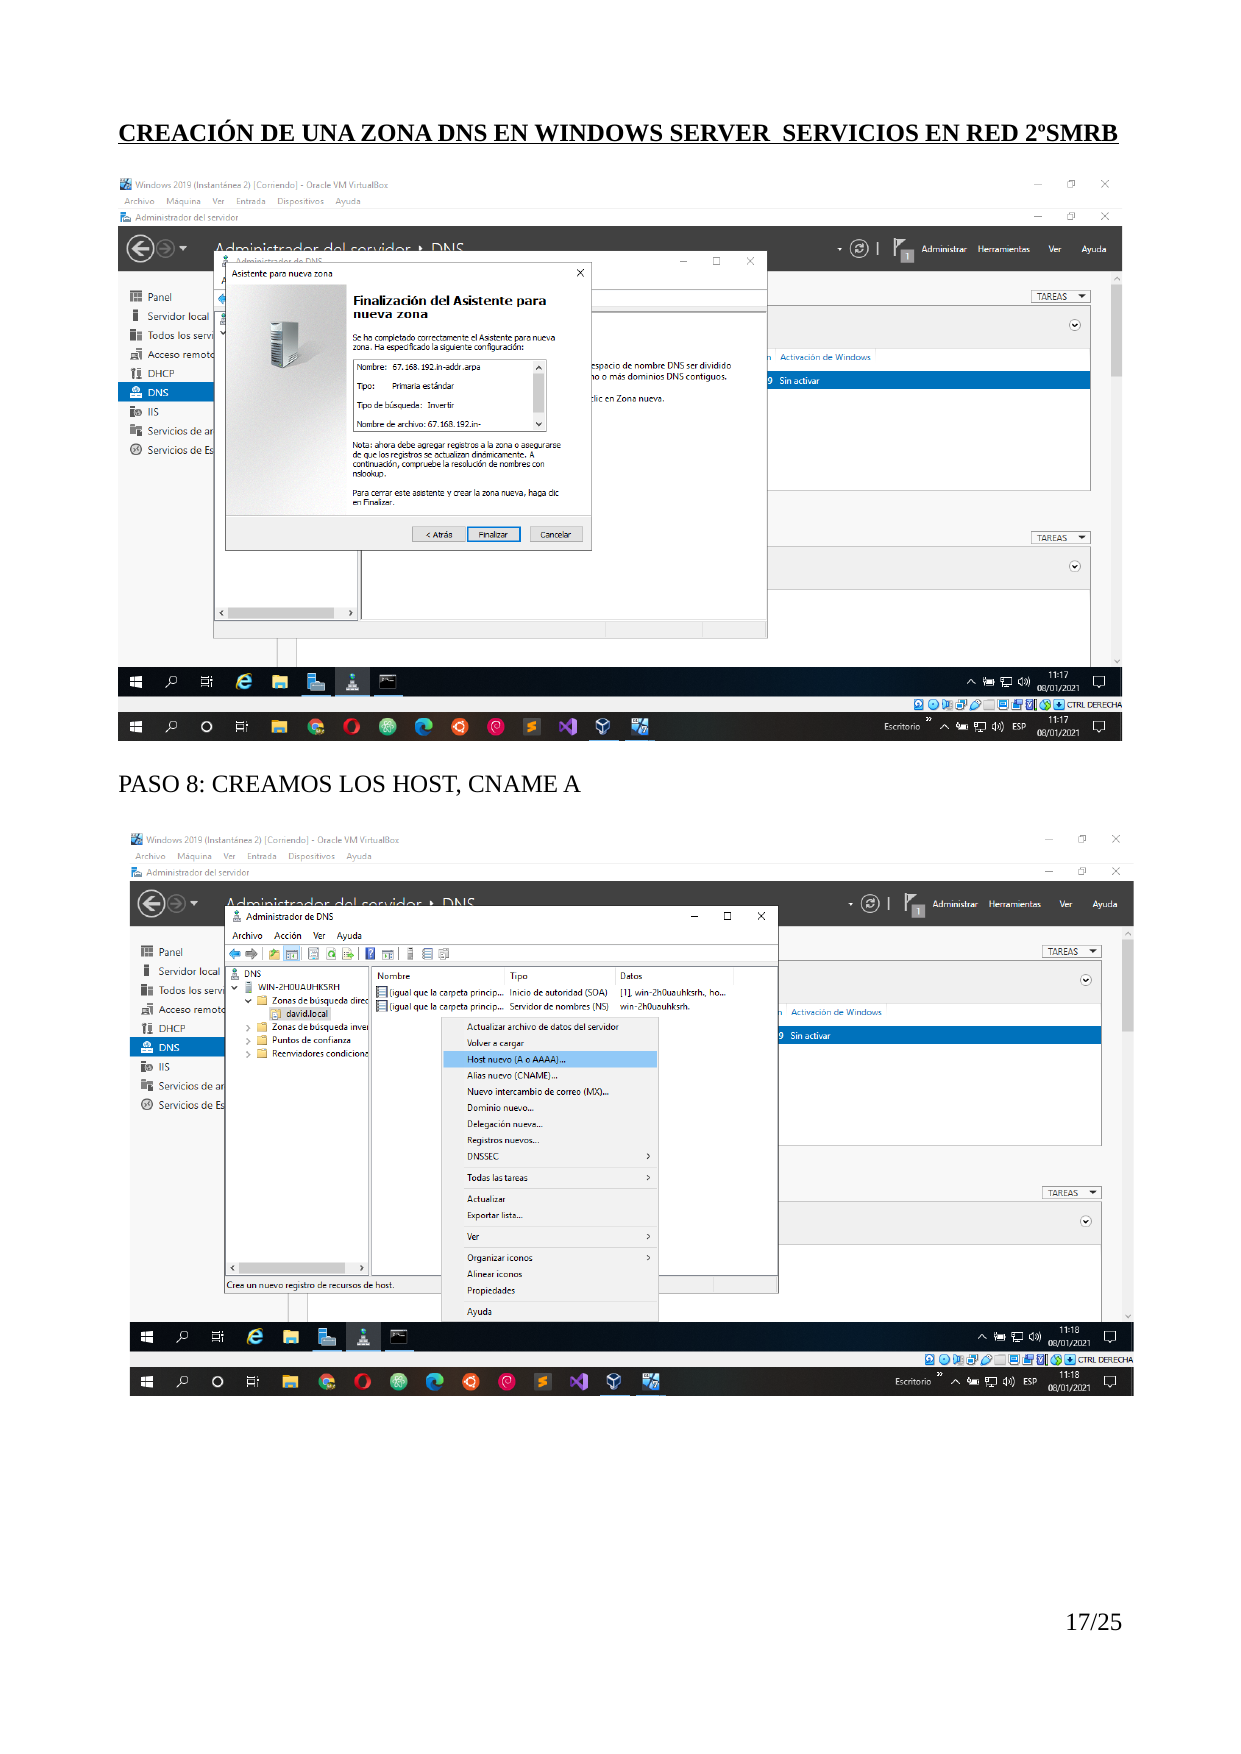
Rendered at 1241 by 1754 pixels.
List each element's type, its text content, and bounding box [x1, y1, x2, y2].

text PASO 8: CREAMOS LOS HOST, CNAME A [118, 769, 1122, 798]
picture [118, 176, 1123, 741]
picture [129, 831, 1134, 1396]
